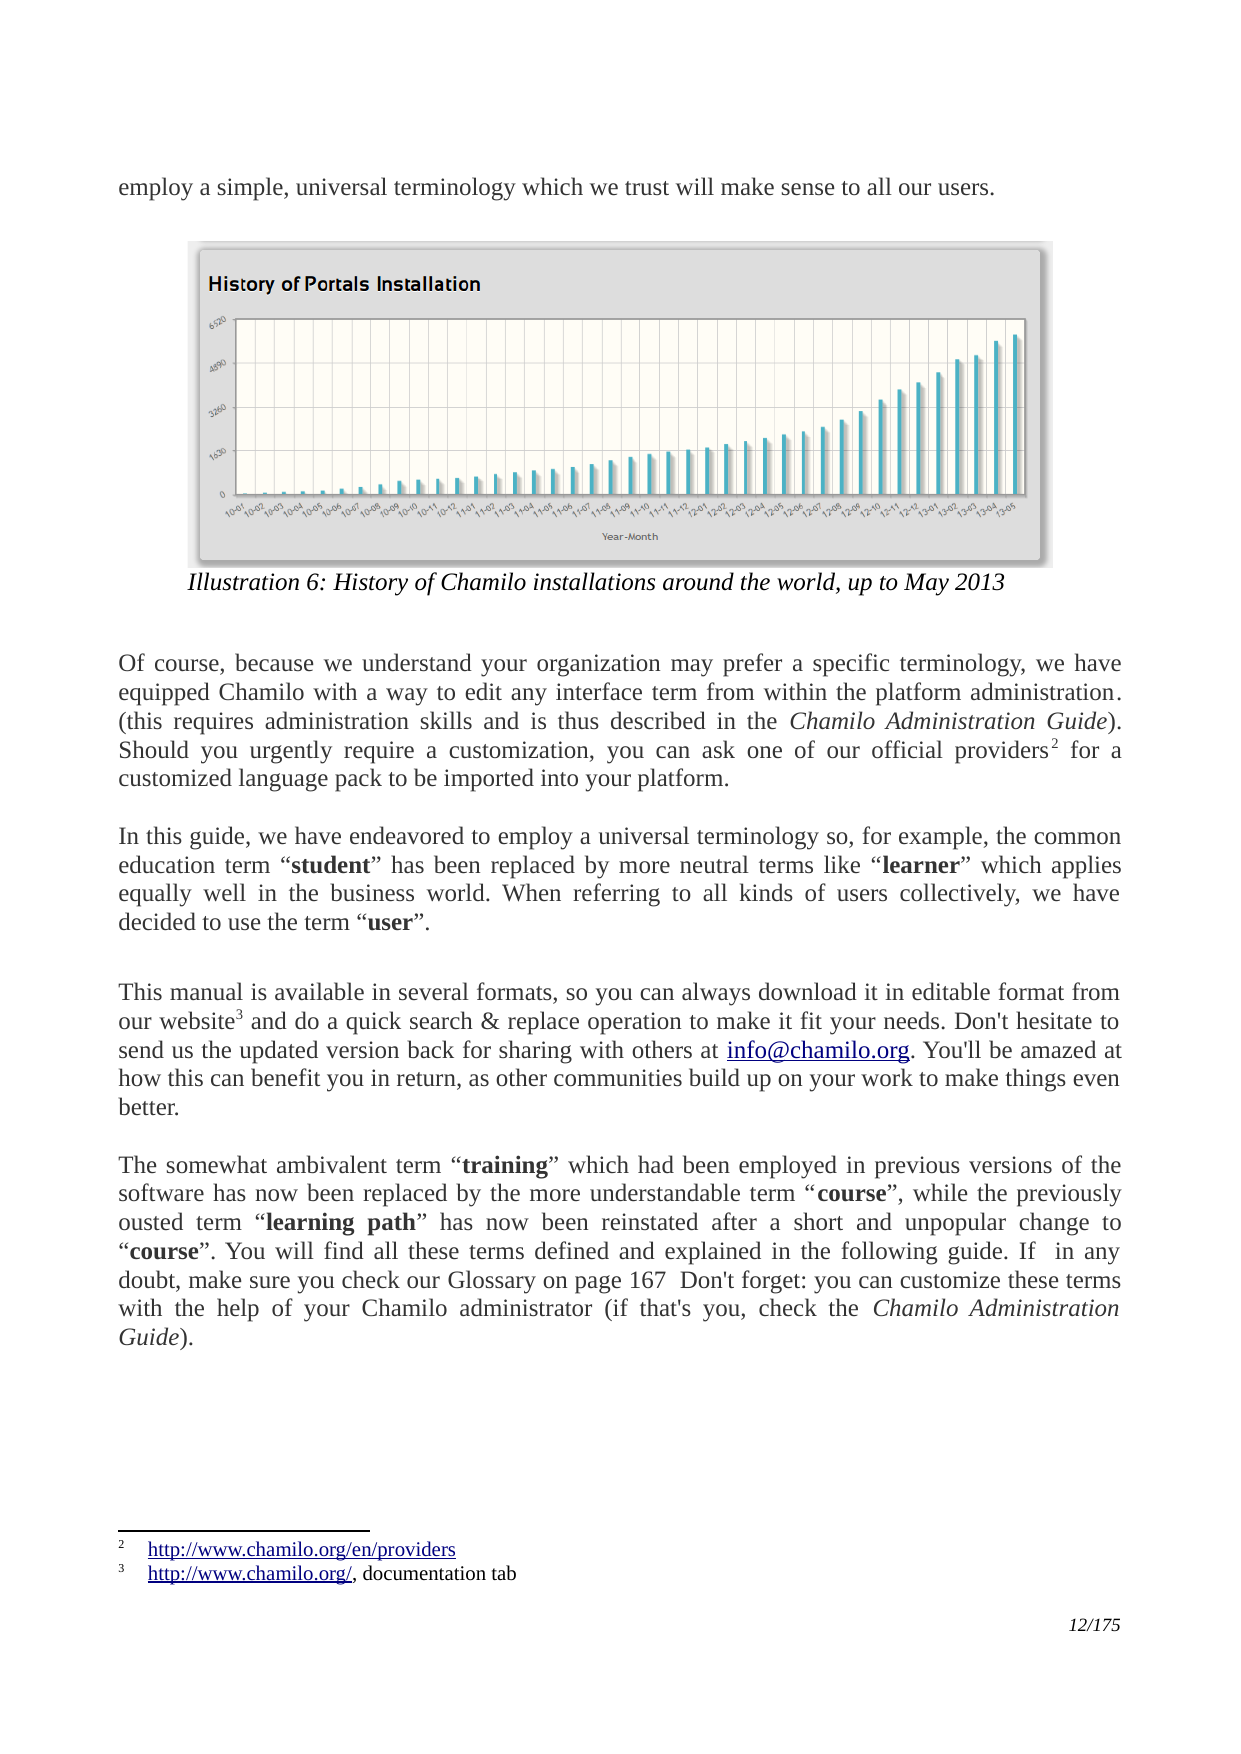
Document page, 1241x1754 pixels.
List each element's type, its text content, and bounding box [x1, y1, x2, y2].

picture [187, 241, 1053, 568]
text Illustration 6: History of Chamilo installations around the world, up to May 2013 [187, 568, 1053, 596]
text http://www.chamilo.org/en/providers [118, 1537, 1122, 1561]
text The somewhat ambivalent term “training” which had been employed in previous versions of the software has now been replaced by the more understandable term “course”, while the previously ousted term “learning path” has now been reinstated after a short and unpopular change to “course”. You will find all these terms defined and explained in the following guide. If in any doubt, make sure you check our Glossary on page 168 Don't forget: you can customize these terms with the help of your Chamilo administrator (if that's you, check the Chamilo Administration Guide). [118, 1150, 1122, 1351]
text In this guide, we have endeavored to employ a universal terminology so, for example, the common education term “student” has been replaced by more neutral terms like “learner” which applies equally well in the business world. When referring to all kinds of users collectively, we have decided to use the term “user”. [118, 821, 1122, 936]
text This manual is available in several formats, so you can always download it in editable format from our website and do a quick search & replace operation to make it fit your needs. Don't hesitate to send us the updated version back for sharing with others at info@chamilo.org. You'll be amazed at how this can benefit you in return, as other communities build up on your work to make things even better. [118, 977, 1122, 1121]
text Of course, because we understand your organization may prefer a specific terminology, we have equipped Chamilo with a way to edit any interface term from within the platform administration. (this requires administration skills and is thus described in the Chamilo Administration Guide). Should you urgently require a customization, you can ask one of our official providers for a customized language pack to be imported into your platform. [118, 648, 1122, 792]
text employ a simple, universal terminology which we trust will make sense to all our users. [118, 172, 1122, 200]
text http://www.chamilo.org/, documentation tab [118, 1561, 1122, 1585]
